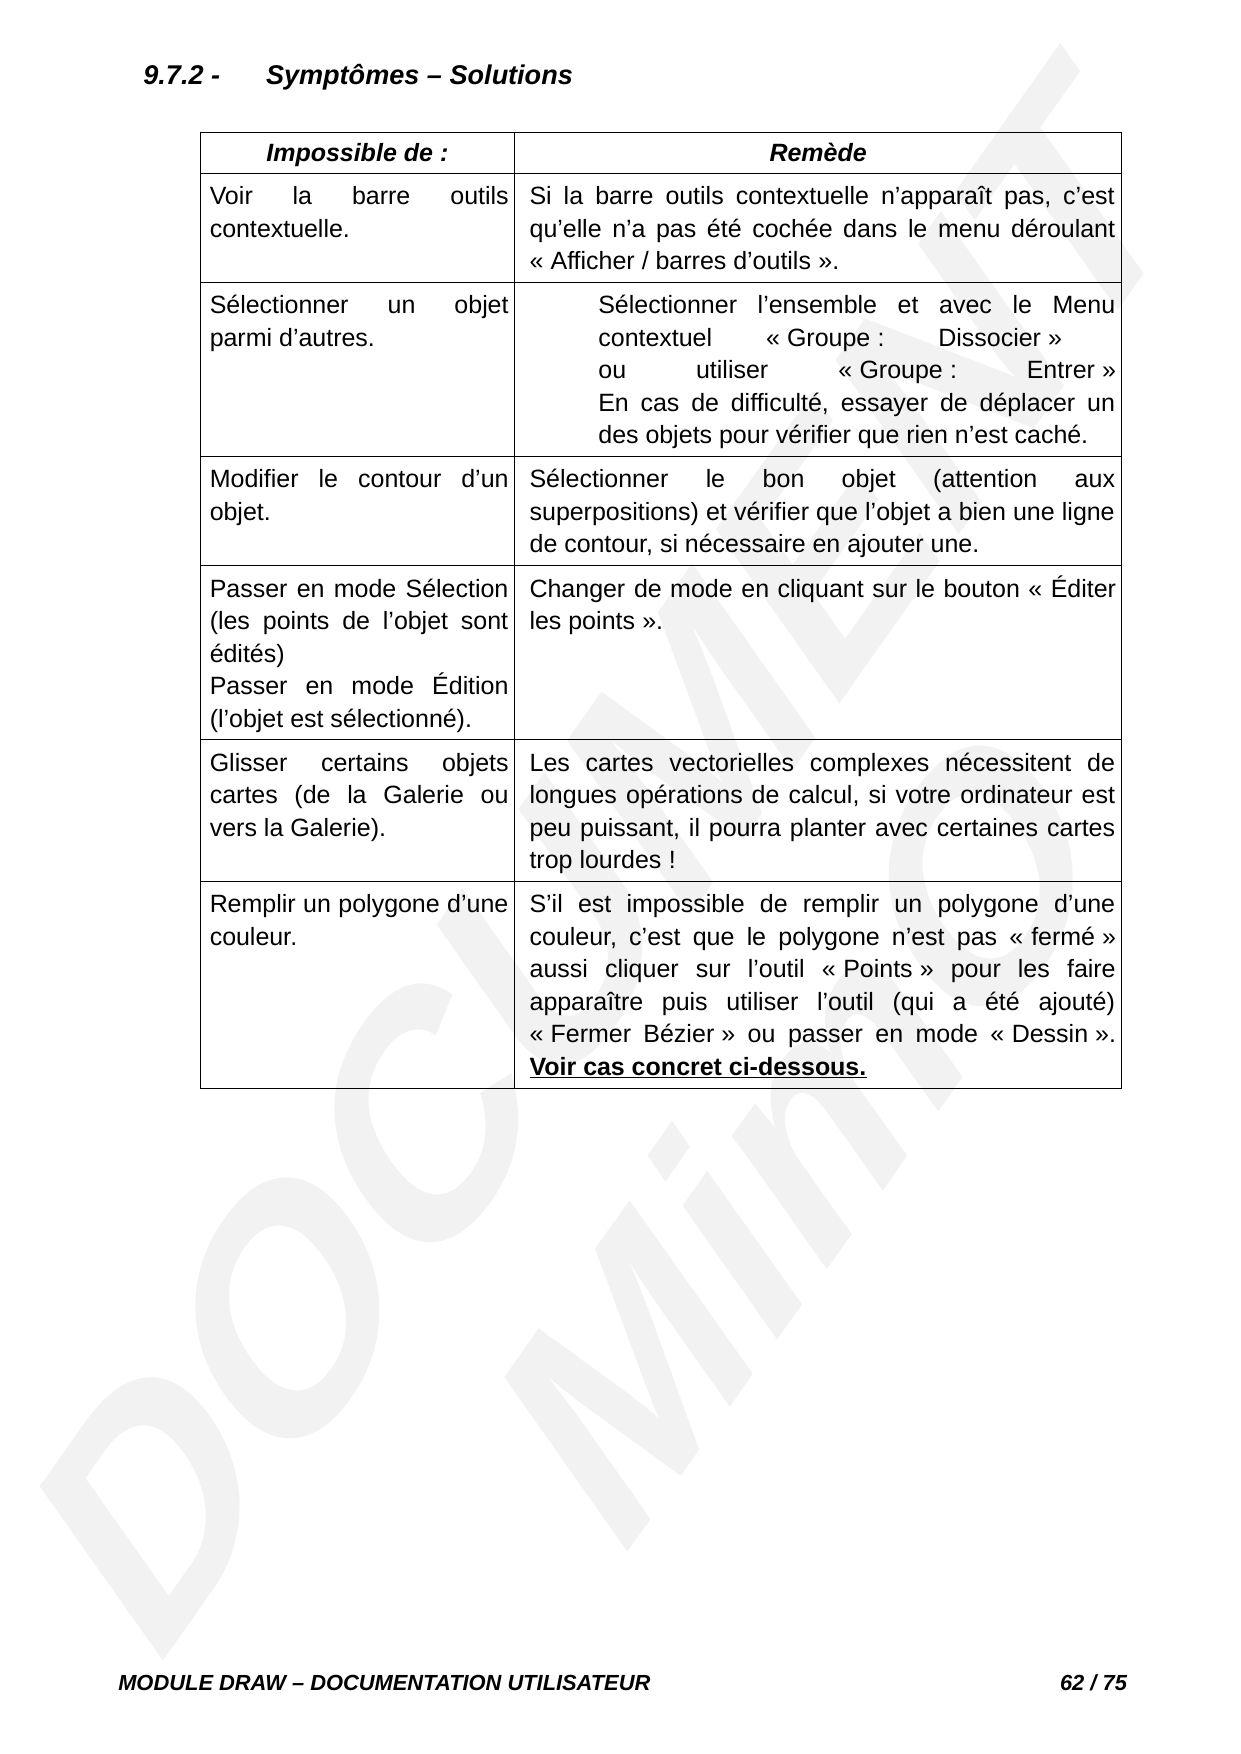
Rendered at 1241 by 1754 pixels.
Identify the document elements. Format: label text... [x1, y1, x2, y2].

table_cell Glisser certains objets cartes (de la Galerie ou vers la Galerie). [201, 740, 514, 881]
table_header Impossible de : [201, 133, 514, 173]
table_cell Les cartes vectorielles complexes nécessitent de longues opérations de calcul, si votre ordinateur est peu puissant, il pourra planter avec certaines cartes trop lourdes ! [515, 740, 1121, 881]
table_cell Sélectionner un objet parmi d’autres. [201, 283, 514, 456]
table_cell Passer en mode Sélection (les points de l’objet sont édités) Passer en mode Édition (l’objet est sélectionné). [201, 566, 514, 739]
table_cell Sélectionner le bon objet (attention aux superpositions) et vérifier que l’objet a bien une ligne de contour, si nécessaire en ajouter une. [515, 457, 1121, 565]
table_cell Remplir un polygone d’une couleur. [201, 882, 514, 1088]
table_cell Sélectionner l’ensemble et avec le Menu contextuel « Groupe : Dissocier » ou utiliser « Groupe : Entrer » En cas de difficulté, essayer de déplacer un des objets pour vérifier que rien n’est caché. [515, 283, 1121, 456]
table_cell Si la barre outils contextuelle n’apparaît pas, c’est qu’elle n’a pas été cochée dans le menu déroulant « Afficher / barres d’outils ». [515, 174, 1121, 282]
table_cell Modifier le contour d’un objet. [201, 457, 514, 565]
subtitle Symptômes – Solutions [143, 59, 1122, 90]
table_cell Voir la barre outils contextuelle. [201, 174, 514, 282]
table_cell Changer de mode en cliquant sur le bouton « Éditer les points ». [515, 566, 1121, 739]
table_cell S’il est impossible de remplir un polygone d’une couleur, c’est que le polygone n’est pas « fermé » aussi cliquer sur l’outil « Points » pour les faire apparaître puis utiliser l’outil (qui a été ajouté) « Fermer Bézier » ou passer en mode « Dessin ». Voir cas concret ci-dessous. [515, 882, 1121, 1088]
table_header Remède [515, 133, 1121, 173]
